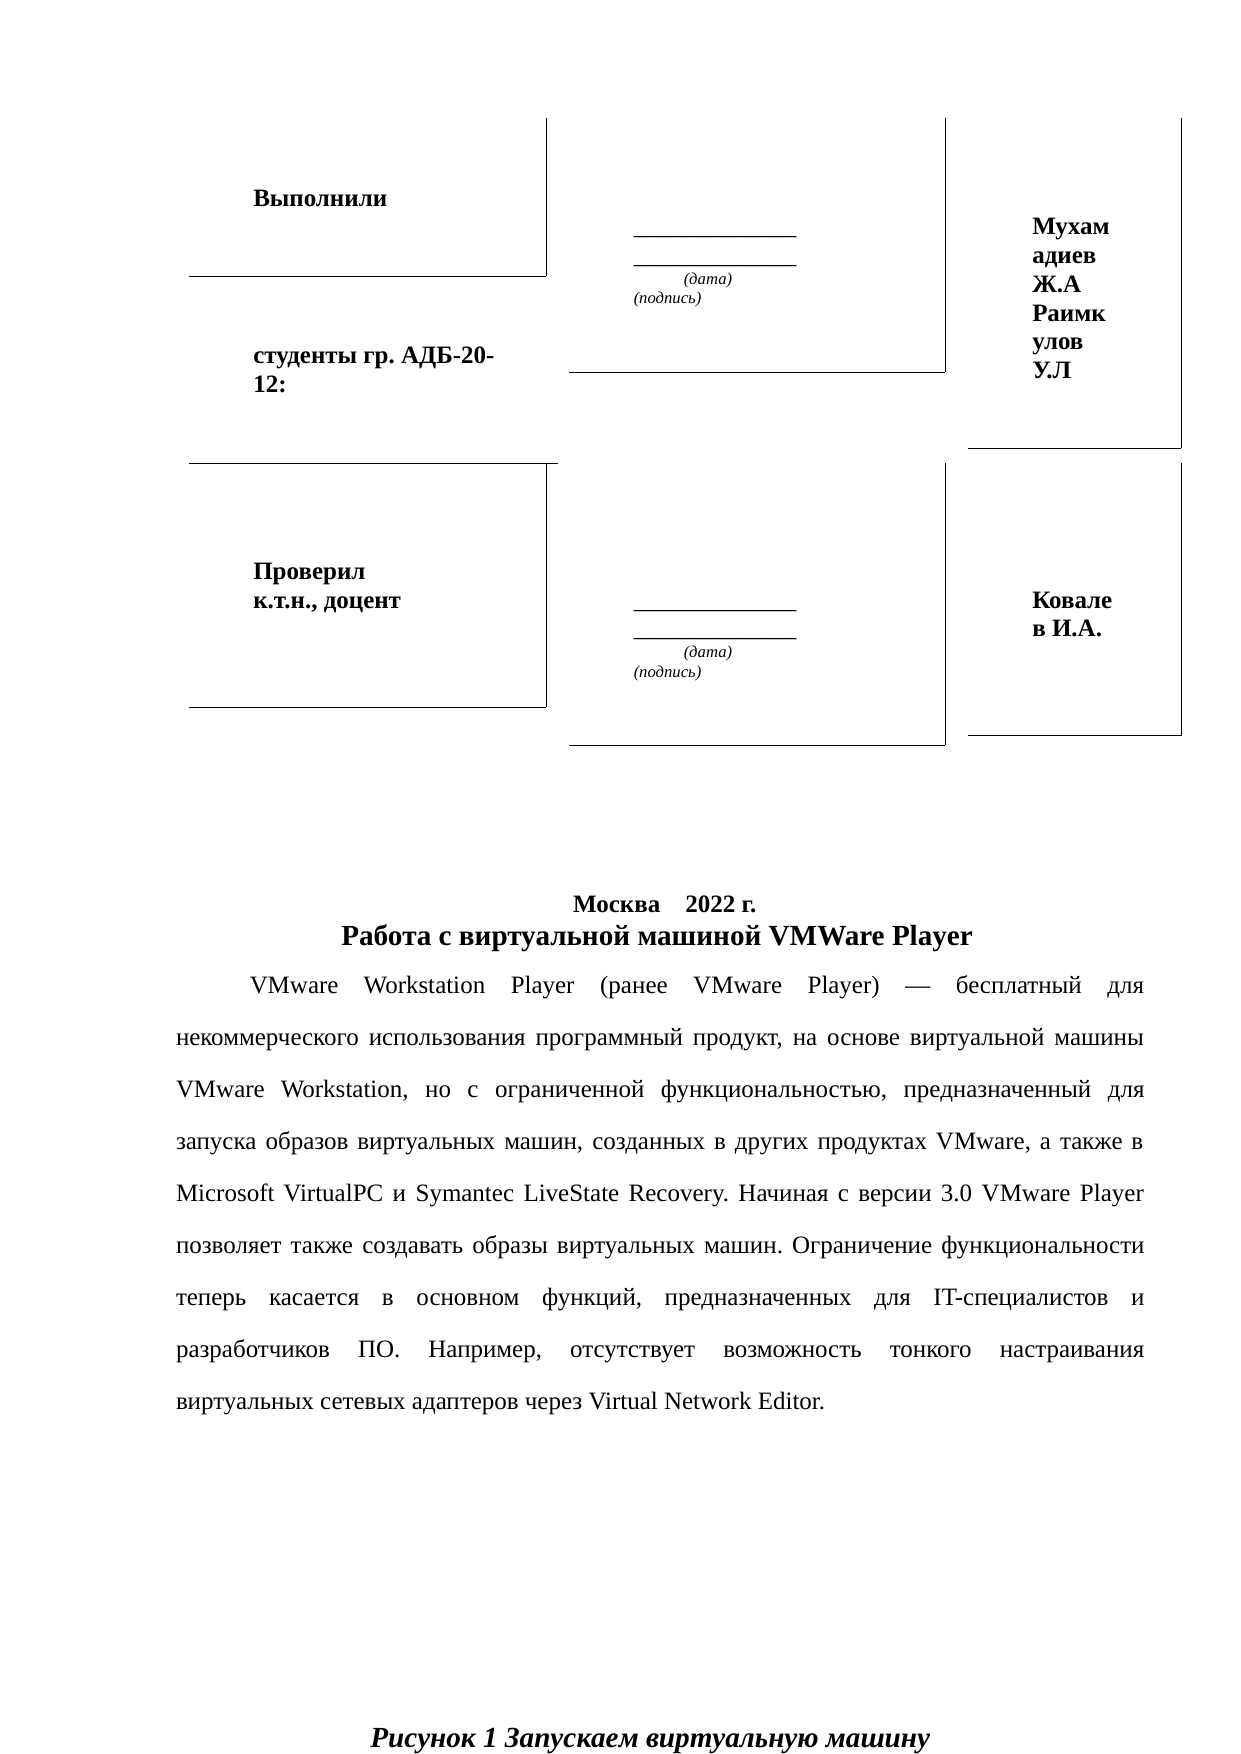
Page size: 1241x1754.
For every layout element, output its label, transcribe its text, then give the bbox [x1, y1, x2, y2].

text Работа с виртуальной машиной VMWare Player [177, 918, 1143, 951]
table_cell _____________ _____________ (дата) (подпись) [558, 463, 945, 745]
text VMware Workstation Player (ранее VMware Player) — бесплатный для некоммерческого использования программный продукт, на основе виртуальной машины VMware Workstation, но с ограниченной функциональностью, предназначенный для запуска образов виртуальных машин, созданных в других продуктах VMware, а также в Microsoft VirtualPC и Symantec LiveState Recovery. Начиная с версии 3.0 VMware Player позволяет также создавать образы виртуальных машин. Ограничение функциональности теперь касается в основном функций, предназначенных для IT-специалистов и разработчиков ПО. Например, отсутствует возможность тонкого настраивания виртуальных сетевых адаптеров через Virtual Network Editor. [176, 970, 1145, 1415]
table_header Мухамадиев Ж.А Раимкулов У.Л [956, 118, 1192, 463]
table_header _____________ _____________ (дата) (подпись) [558, 118, 956, 463]
text Москва 2022 г. [177, 889, 1152, 918]
text Рисунок 1 Запускаем виртуальную машину [177, 1720, 1126, 1754]
table_cell Проверил к.т.н., доцент [177, 463, 558, 745]
table_cell Ковалев И.А. [956, 463, 1192, 745]
table_header Выполнили студенты гр. АДБ-20-12: [177, 118, 558, 463]
table_cell [946, 463, 956, 745]
